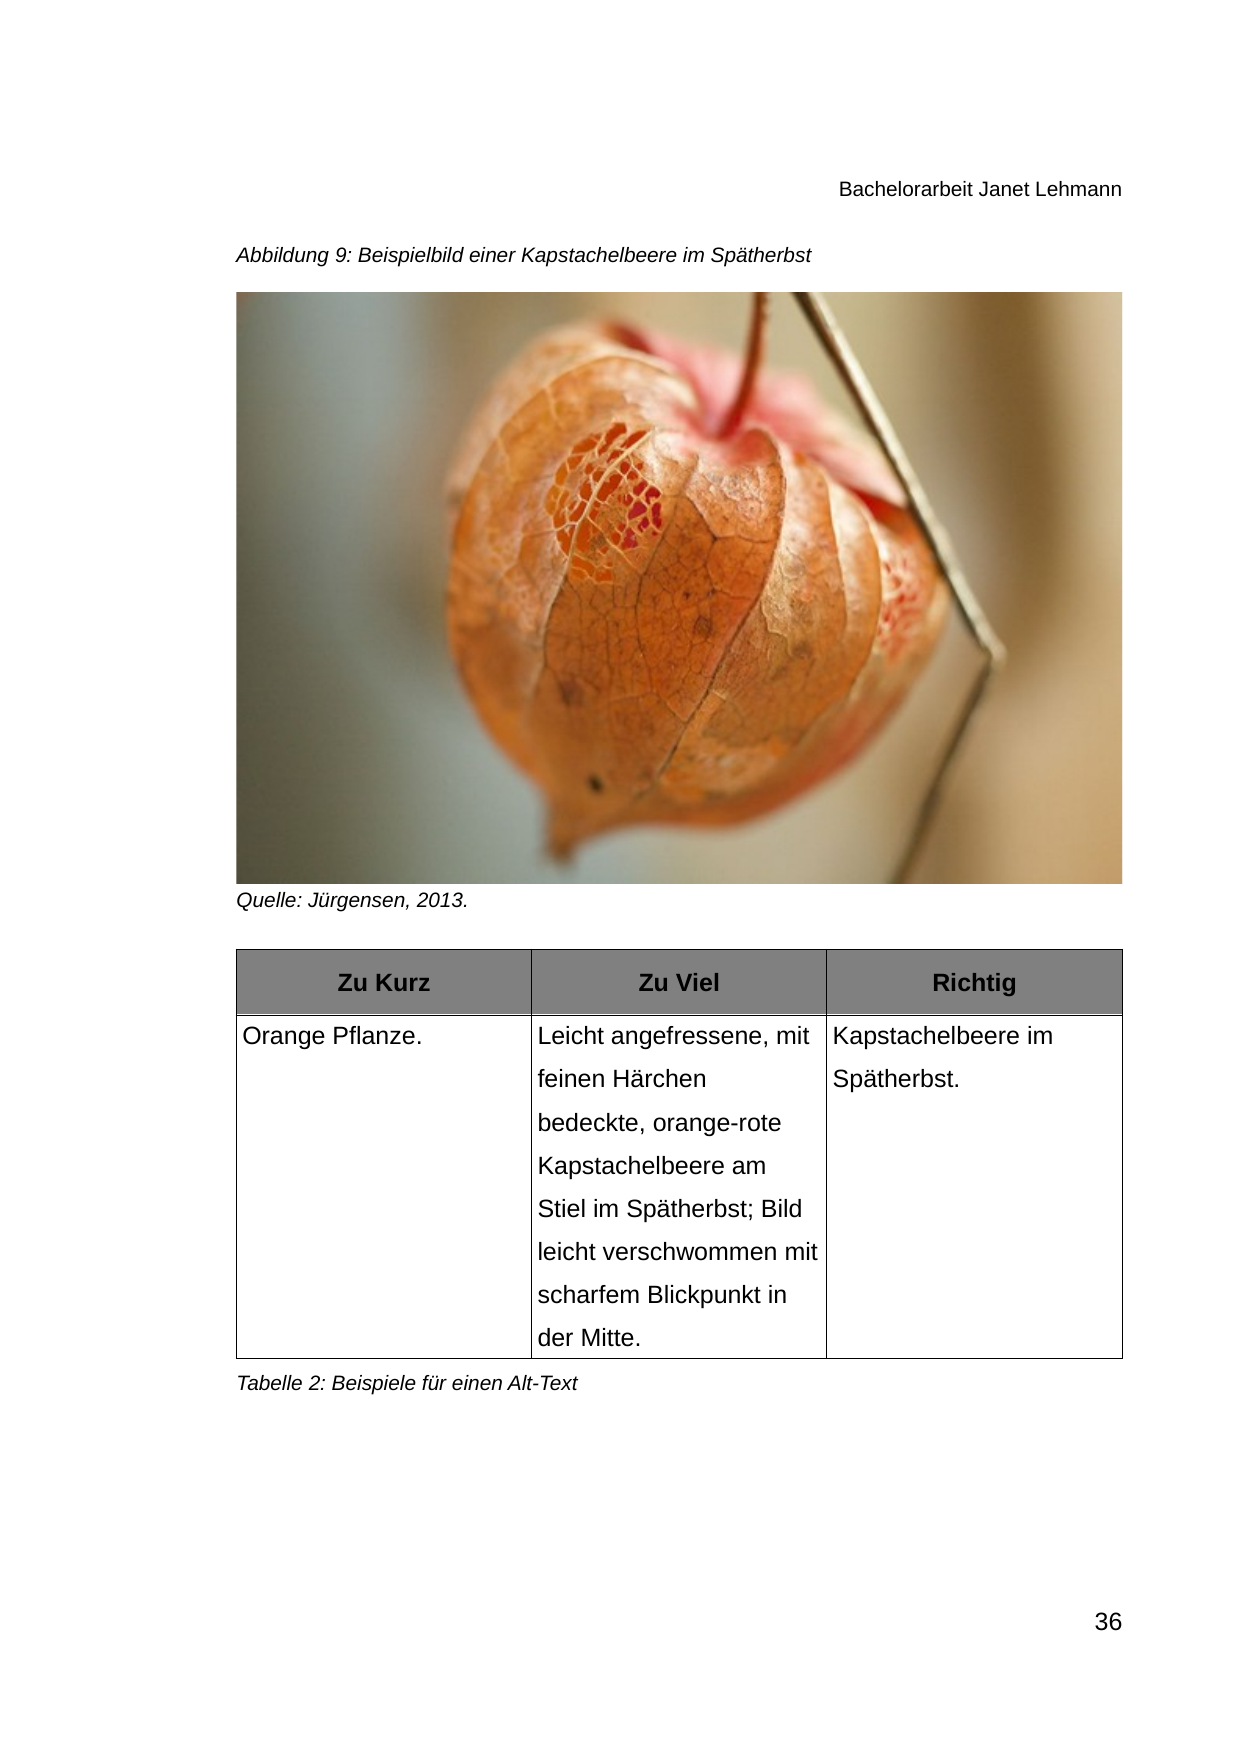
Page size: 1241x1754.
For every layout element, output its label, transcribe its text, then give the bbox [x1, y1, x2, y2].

text Abbildung 9: Beispielbild einer Kapstachelbeere im Spätherbst [236, 243, 1122, 267]
text Quelle: Jürgensen, 2013. [236, 884, 1122, 912]
table_header Zu Kurz [237, 950, 531, 1014]
picture [236, 292, 1123, 884]
table_header Richtig [827, 950, 1122, 1014]
table_cell Orange Pflanze. [237, 1016, 531, 1358]
text Tabelle 2: Beispiele für einen Alt-Text [236, 1371, 1122, 1395]
table_header Zu Viel [532, 950, 826, 1014]
table_cell Kapstachelbeere im Spätherbst. [827, 1016, 1122, 1358]
table_cell Leicht angefressene, mit feinen Härchen bedeckte, orange-rote Kapstachelbeere am Stiel im Spätherbst; Bild leicht verschwommen mit scharfem Blickpunkt in der Mitte. [532, 1016, 826, 1358]
